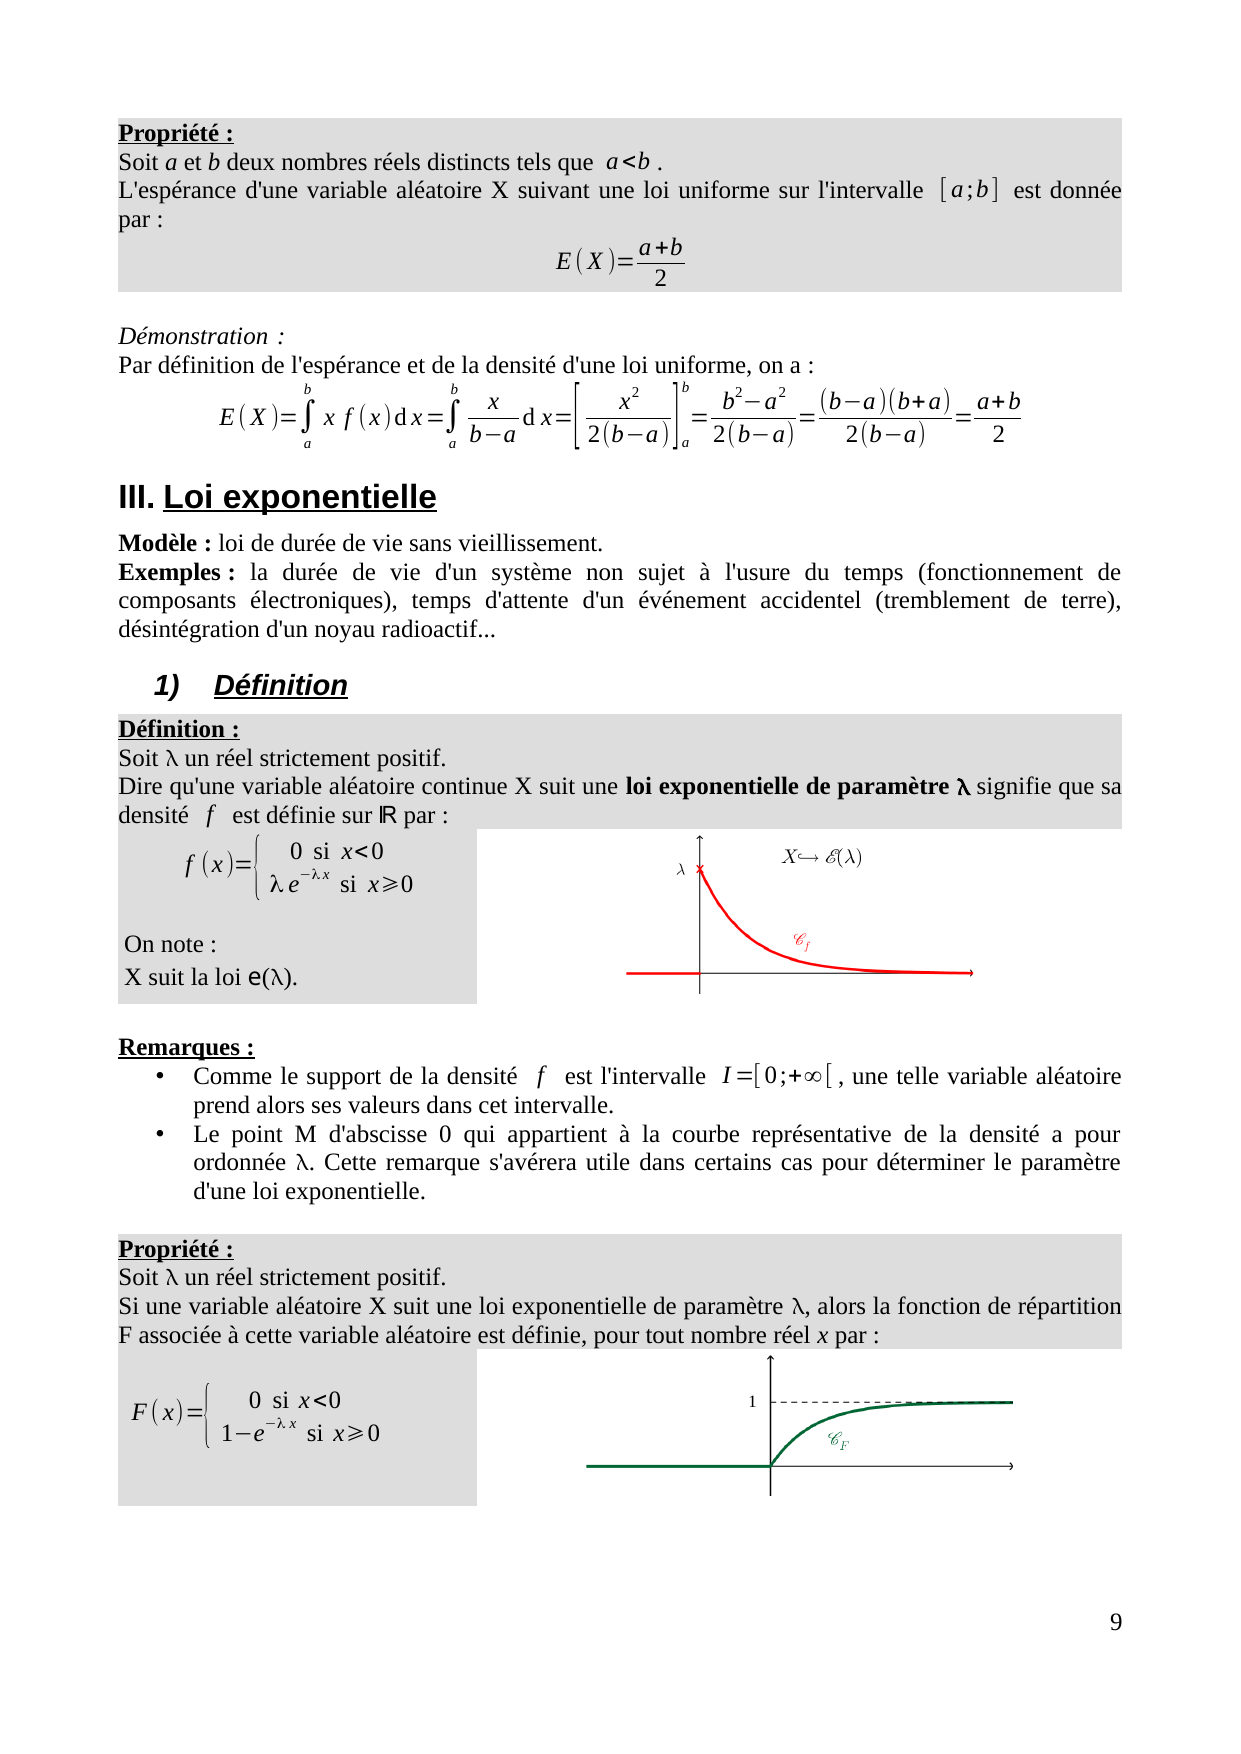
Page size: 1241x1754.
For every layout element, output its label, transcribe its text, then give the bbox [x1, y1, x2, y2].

text L'espérance d'une variable aléatoire X suivant une loi uniforme sur l'intervalle est donnée par : [118, 176, 1122, 233]
text Par définition de l'espérance et de la densité d'une loi uniforme, on a : [118, 350, 1122, 378]
subtitle Définition [153, 668, 1122, 701]
text Propriété : [118, 118, 1122, 147]
table_header On note : X suit la loi e(). [118, 829, 477, 1004]
text Soit  un réel strictement positif. [118, 1262, 1122, 1291]
text Dire qu'une variable aléatoire continue X suit une loi exponentielle de paramètre  signifie que sa densité est définie sur ℝ par : [118, 771, 1122, 829]
text Exemples : la durée de vie d'un système non sujet à l'usure du temps (fonctionnement de composants électroniques), temps d'attente d'un événement accidentel (tremblement de terre), désintégration d'un noyau radioactif... [118, 557, 1122, 643]
text Définition : [118, 714, 1122, 743]
text Démonstration : [118, 321, 1122, 350]
text Modèle : loi de durée de vie sans vieillissement. [118, 528, 1122, 557]
subtitle Loi exponentielle [118, 477, 1122, 515]
text Remarques : [118, 1032, 1122, 1061]
list Comme le support de la densité est l'intervalle , une telle variable aléatoire prend alors ses valeurs dans cet intervalle. [156, 1061, 1122, 1119]
text Propriété : [118, 1234, 1122, 1262]
table_header [477, 829, 1122, 1004]
list Le point M d'abscisse 0 qui appartient à la courbe représentative de la densité a pour ordonnée . Cette remarque s'avérera utile dans certains cas pour déterminer le paramètre d'une loi exponentielle. [156, 1119, 1122, 1205]
text Soit  un réel strictement positif. [118, 743, 1122, 771]
text Soit a et b deux nombres réels distincts tels que . [118, 147, 1122, 176]
table_header [118, 1349, 477, 1506]
text Si une variable aléatoire X suit une loi exponentielle de paramètre , alors la fonction de répartition F associée à cette variable aléatoire est définie, pour tout nombre réel x par : [118, 1291, 1122, 1349]
table_header [477, 1349, 1122, 1506]
